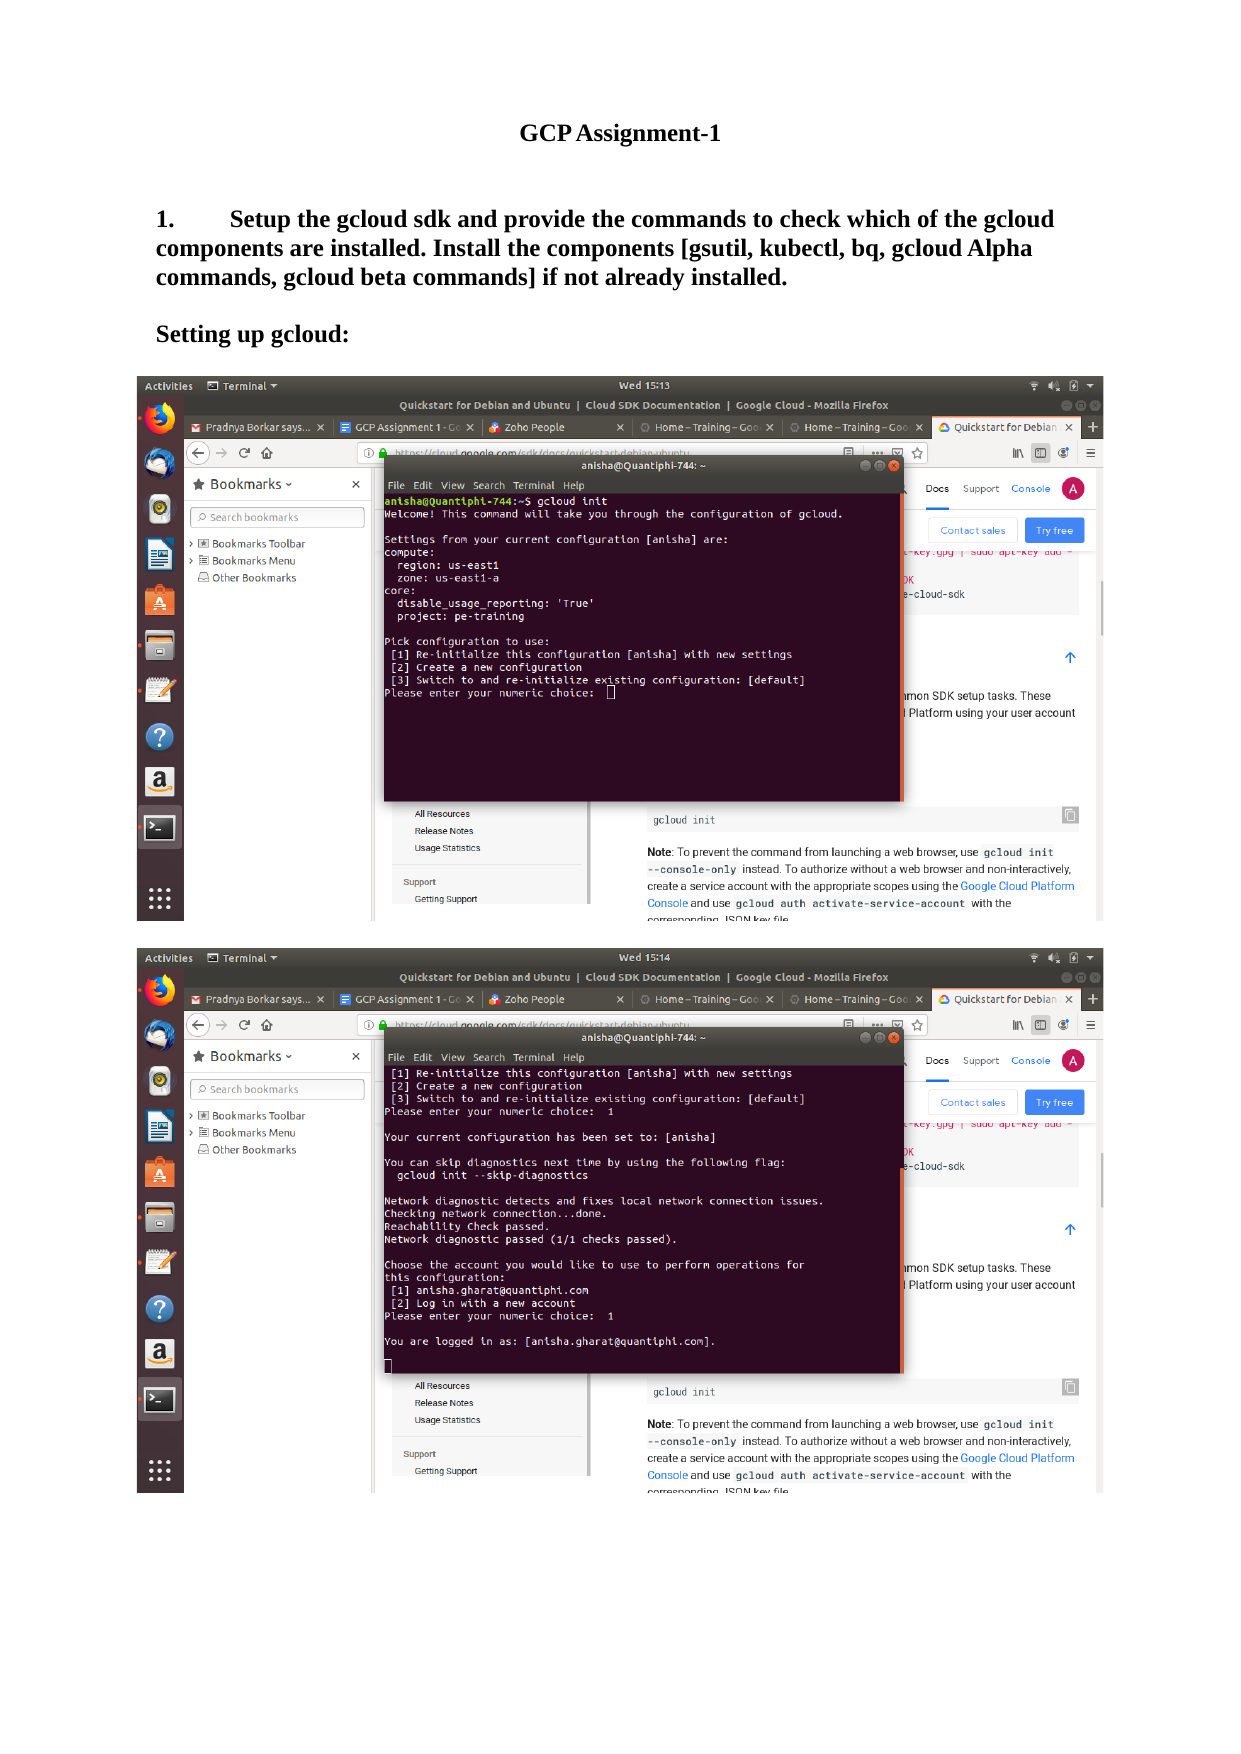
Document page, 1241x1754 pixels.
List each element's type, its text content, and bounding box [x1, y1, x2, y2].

picture [136, 948, 1104, 1493]
picture [136, 376, 1104, 921]
list Setup the gcloud sdk and provide the commands to check which of the gcloud components are installed. Install the components [gsutil, kubectl, bq, gcloud Alpha commands, gcloud beta commands] if not already installed. [156, 204, 1122, 291]
text GCP Assignment-1 [118, 118, 1122, 147]
text Setting up gcloud: [156, 319, 1122, 348]
